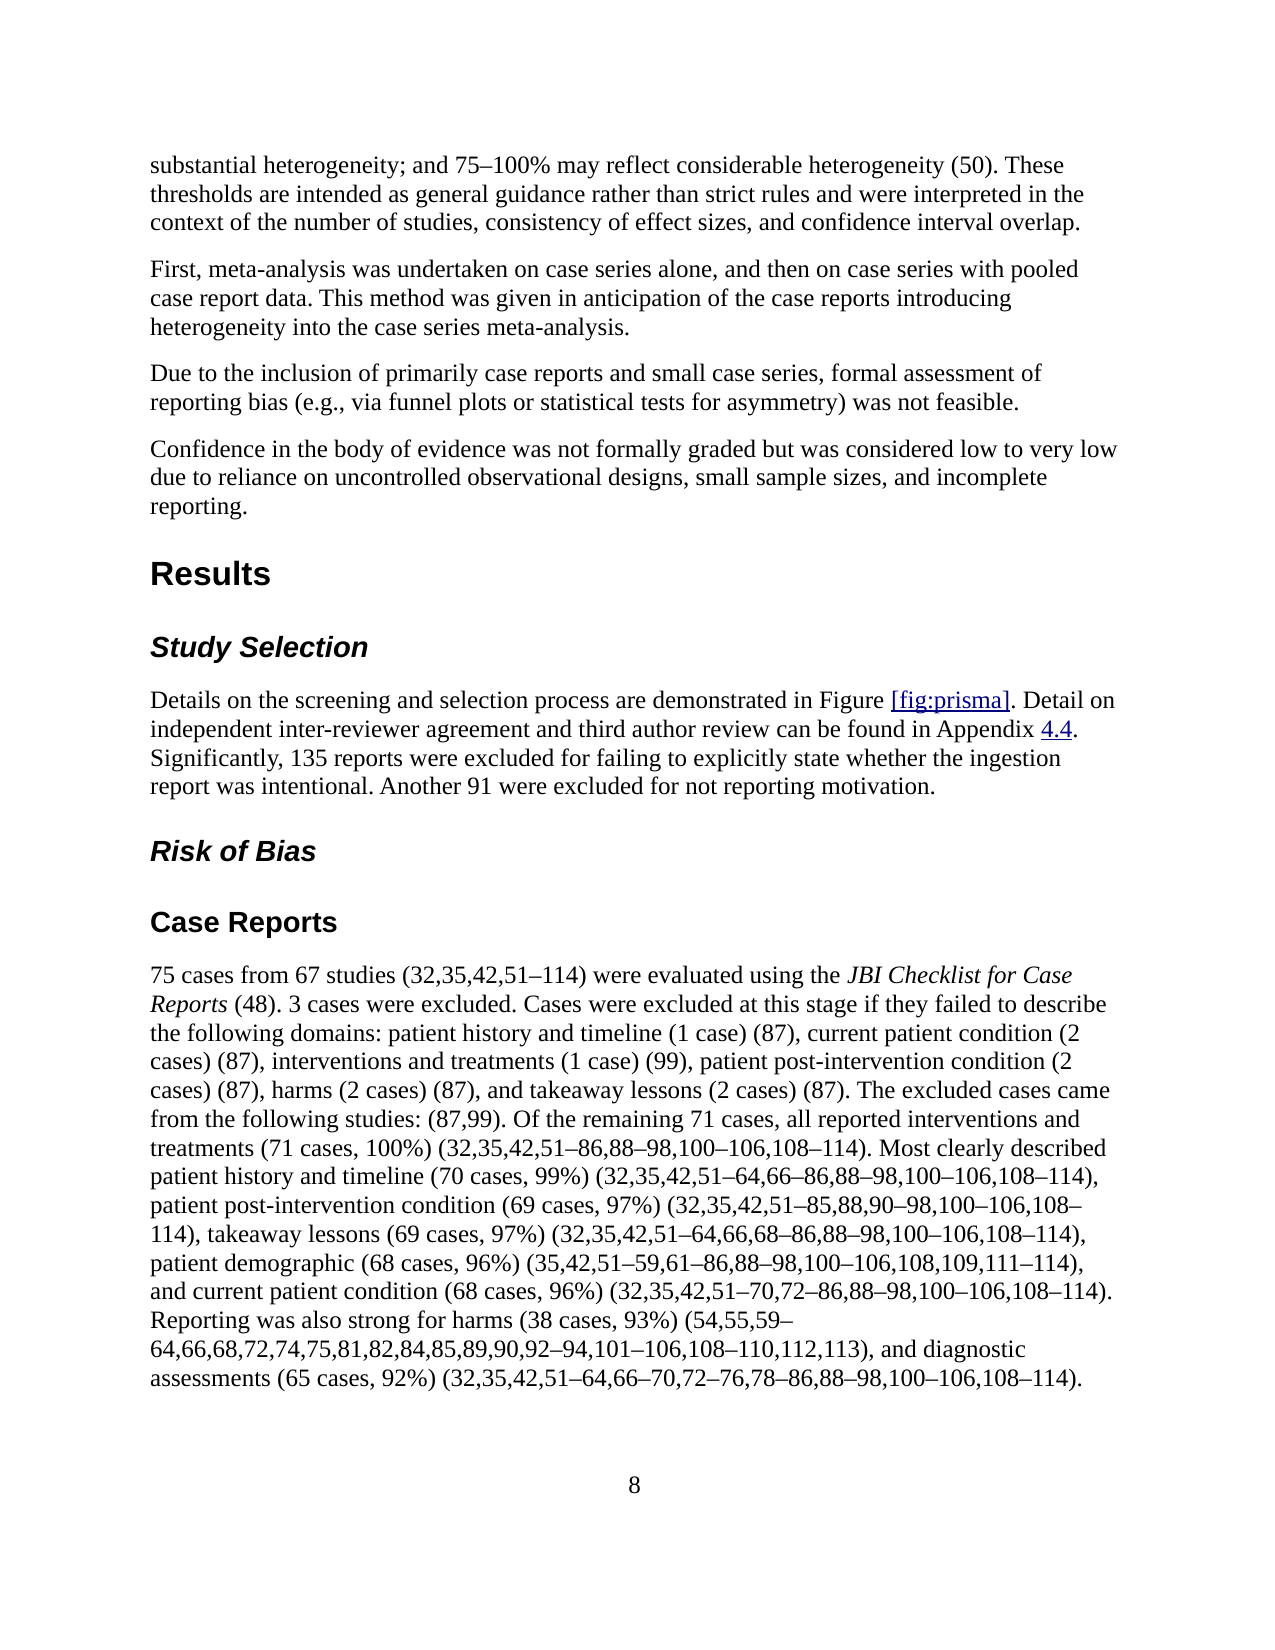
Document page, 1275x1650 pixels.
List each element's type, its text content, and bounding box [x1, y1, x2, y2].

text Due to the inclusion of primarily case reports and small case series, formal assessment of reporting bias (e.g., via funnel plots or statistical tests for asymmetry) was not feasible. [150, 358, 1125, 416]
text First, meta-analysis was undertaken on case series alone, and then on case series with pooled case report data. This method was given in anticipation of the case reports introducing heterogeneity into the case series meta-analysis. [150, 254, 1125, 340]
text substantial heterogeneity; and 75–100% may reflect considerable heterogeneity (50). These thresholds are intended as general guidance rather than strict rules and were interpreted in the context of the number of studies, consistency of effect sizes, and confidence interval overlap. [150, 150, 1125, 236]
subtitle Risk of Bias [150, 834, 1125, 868]
subtitle Results [150, 554, 1125, 593]
subtitle Study Selection [150, 630, 1125, 664]
text Confidence in the body of evidence was not formally graded but was considered low to very low due to reliance on uncontrolled observational designs, small sample sizes, and incomplete reporting. [150, 434, 1125, 520]
subtitle Case Reports [150, 905, 1125, 939]
text 75 cases from 67 studies (32,35,42,51–114) were evaluated using the JBI Checklist for Case Reports (48). 3 cases were excluded. Cases were excluded at this stage if they failed to describe the following domains: patient history and timeline (1 case) (87), current patient condition (2 cases) (87), interventions and treatments (1 case) (99), patient post-intervention condition (2 cases) (87), harms (2 cases) (87), and takeaway lessons (2 cases) (87). The excluded cases came from the following studies: (87,99). Of the remaining 71 cases, all reported interventions and treatments (71 cases, 100%) (32,35,42,51–86,88–98,100–106,108–114). Most clearly described patient history and timeline (70 cases, 99%) (32,35,42,51–64,66–86,88–98,100–106,108–114), patient post-intervention condition (69 cases, 97%) (32,35,42,51–85,88,90–98,100–106,108–114), takeaway lessons (69 cases, 97%) (32,35,42,51–64,66,68–86,88–98,100–106,108–114), patient demographic (68 cases, 96%) (35,42,51–59,61–86,88–98,100–106,108,109,111–114), and current patient condition (68 cases, 96%) (32,35,42,51–70,72–86,88–98,100–106,108–114). Reporting was also strong for harms (38 cases, 93%) (54,55,59–64,66,68,72,74,75,81,82,84,85,89,90,92–94,101–106,108–110,112,113), and diagnostic assessments (65 cases, 92%) (32,35,42,51–64,66–70,72–76,78–86,88–98,100–106,108–114). [150, 960, 1125, 1391]
text Details on the screening and selection process are demonstrated in Figure [fig:prisma]. Detail on independent inter-reviewer agreement and third author review can be found in Appendix 4.4. Significantly, 135 reports were excluded for failing to explicitly state whether the ingestion report was intentional. Another 91 were excluded for not reporting motivation. [150, 685, 1125, 800]
